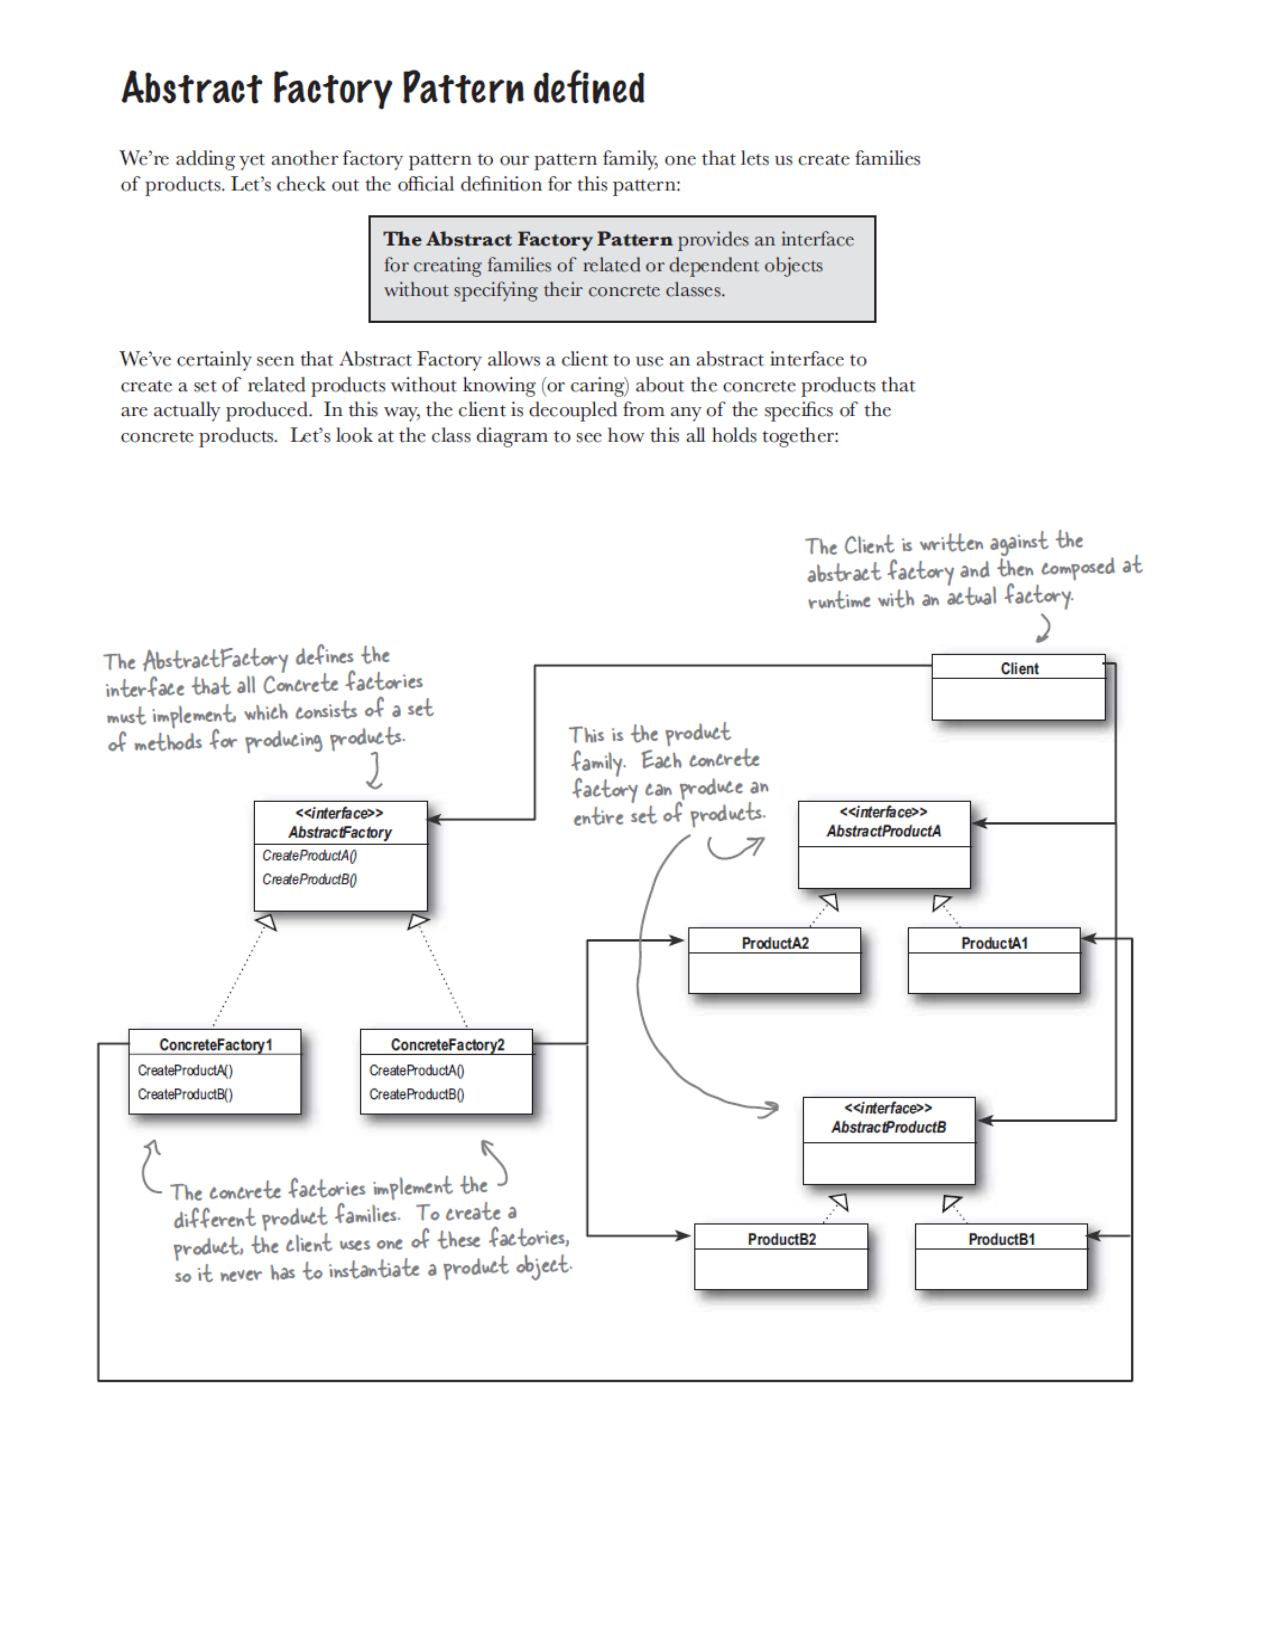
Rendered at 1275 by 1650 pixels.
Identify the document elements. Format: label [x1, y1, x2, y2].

picture [88, 525, 1149, 1393]
picture [114, 65, 927, 452]
